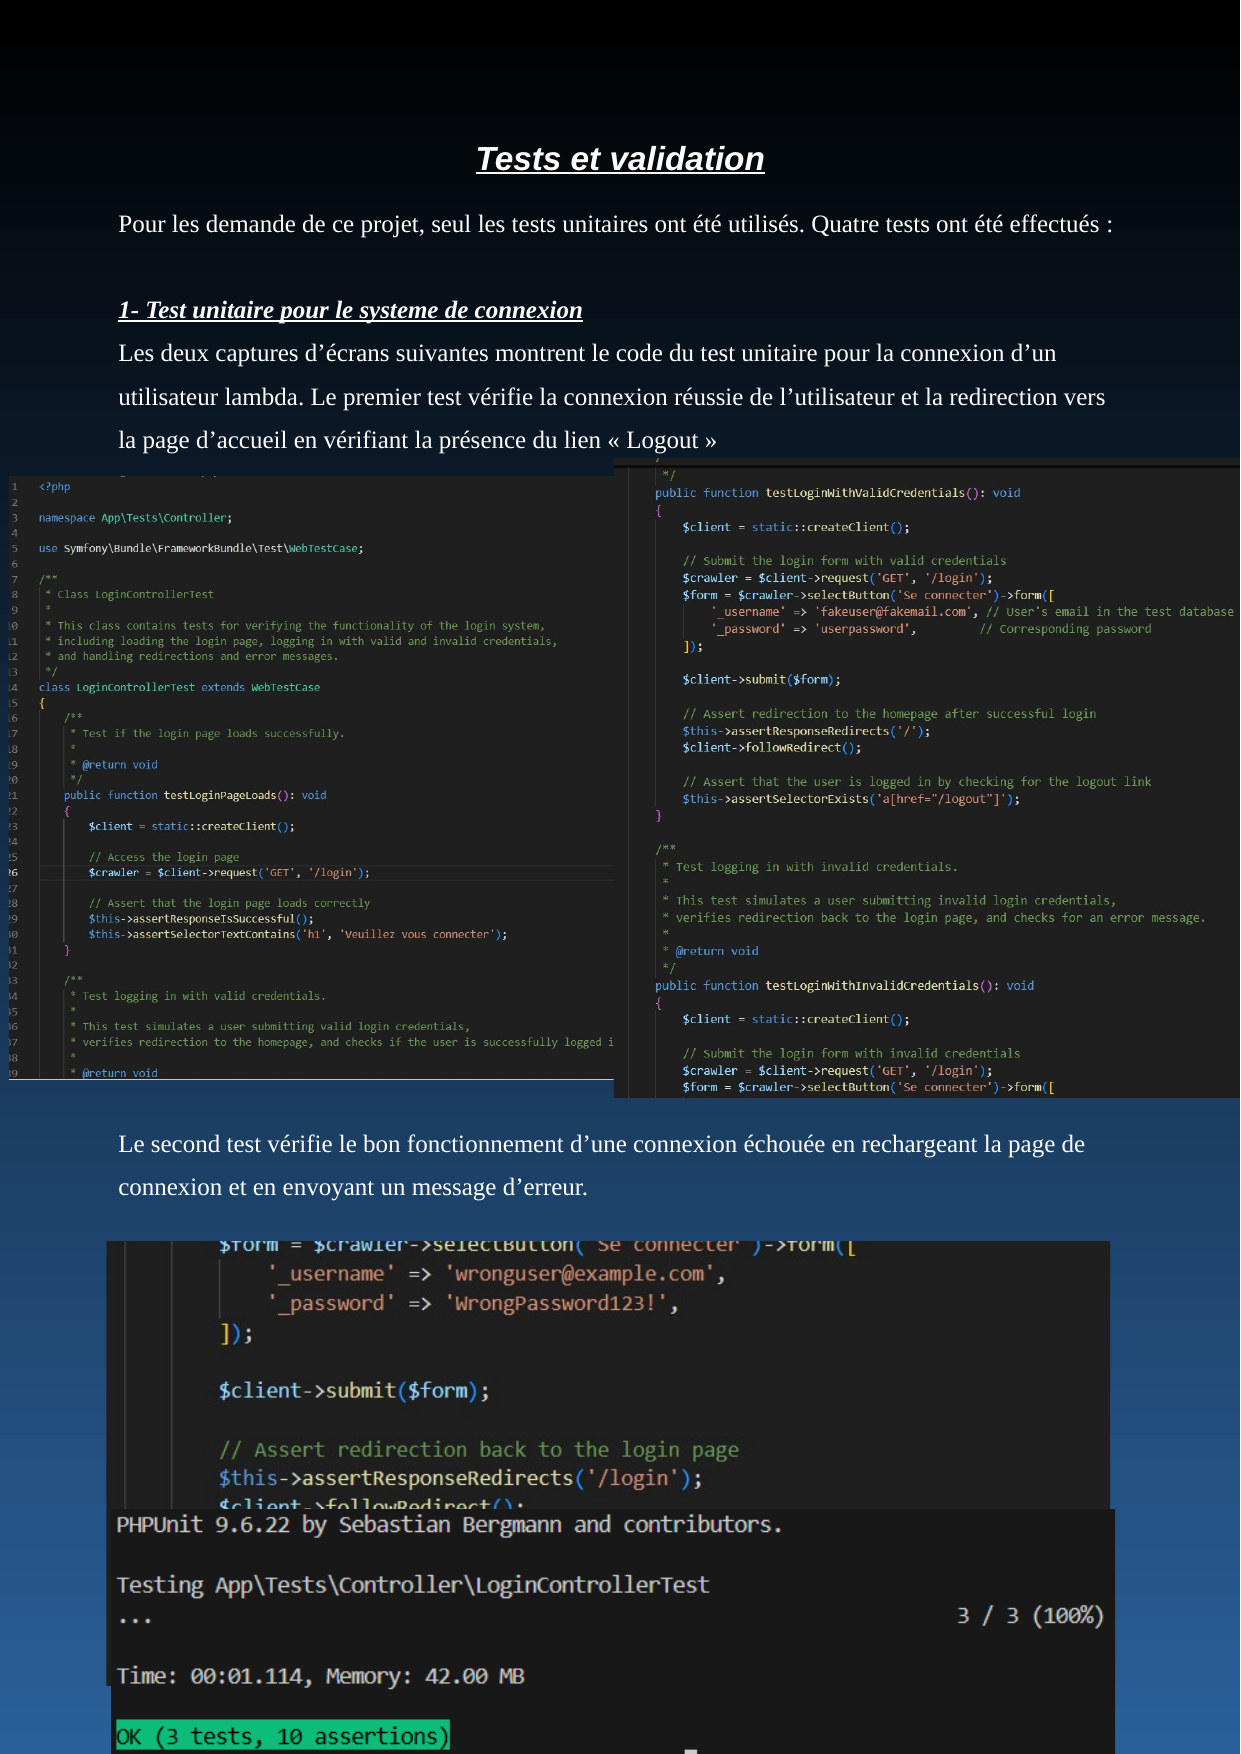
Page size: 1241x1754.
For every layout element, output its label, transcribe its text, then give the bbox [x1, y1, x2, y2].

text 1- Test unitaire pour le systeme de connexion [118, 295, 1122, 324]
text Les deux captures d’écrans suivantes montrent le code du test unitaire pour la connexion d’un utilisateur lambda. Le premier test vérifie la connexion réussie de l’utilisateur et la redirection vers la page d’accueil en vérifiant la présence du lien « Logout » [118, 338, 1122, 453]
subtitle Tests et validation [118, 139, 1122, 177]
picture [8, 458, 1240, 1098]
picture [106, 1241, 1116, 1754]
text Pour les demande de ce projet, seul les tests unitaires ont été utilisés. Quatre tests ont été effectués : [118, 209, 1122, 238]
text Le second test vérifie le bon fonctionnement d’une connexion échouée en rechargeant la page de connexion et en envoyant un message d’erreur. [118, 1129, 1122, 1201]
